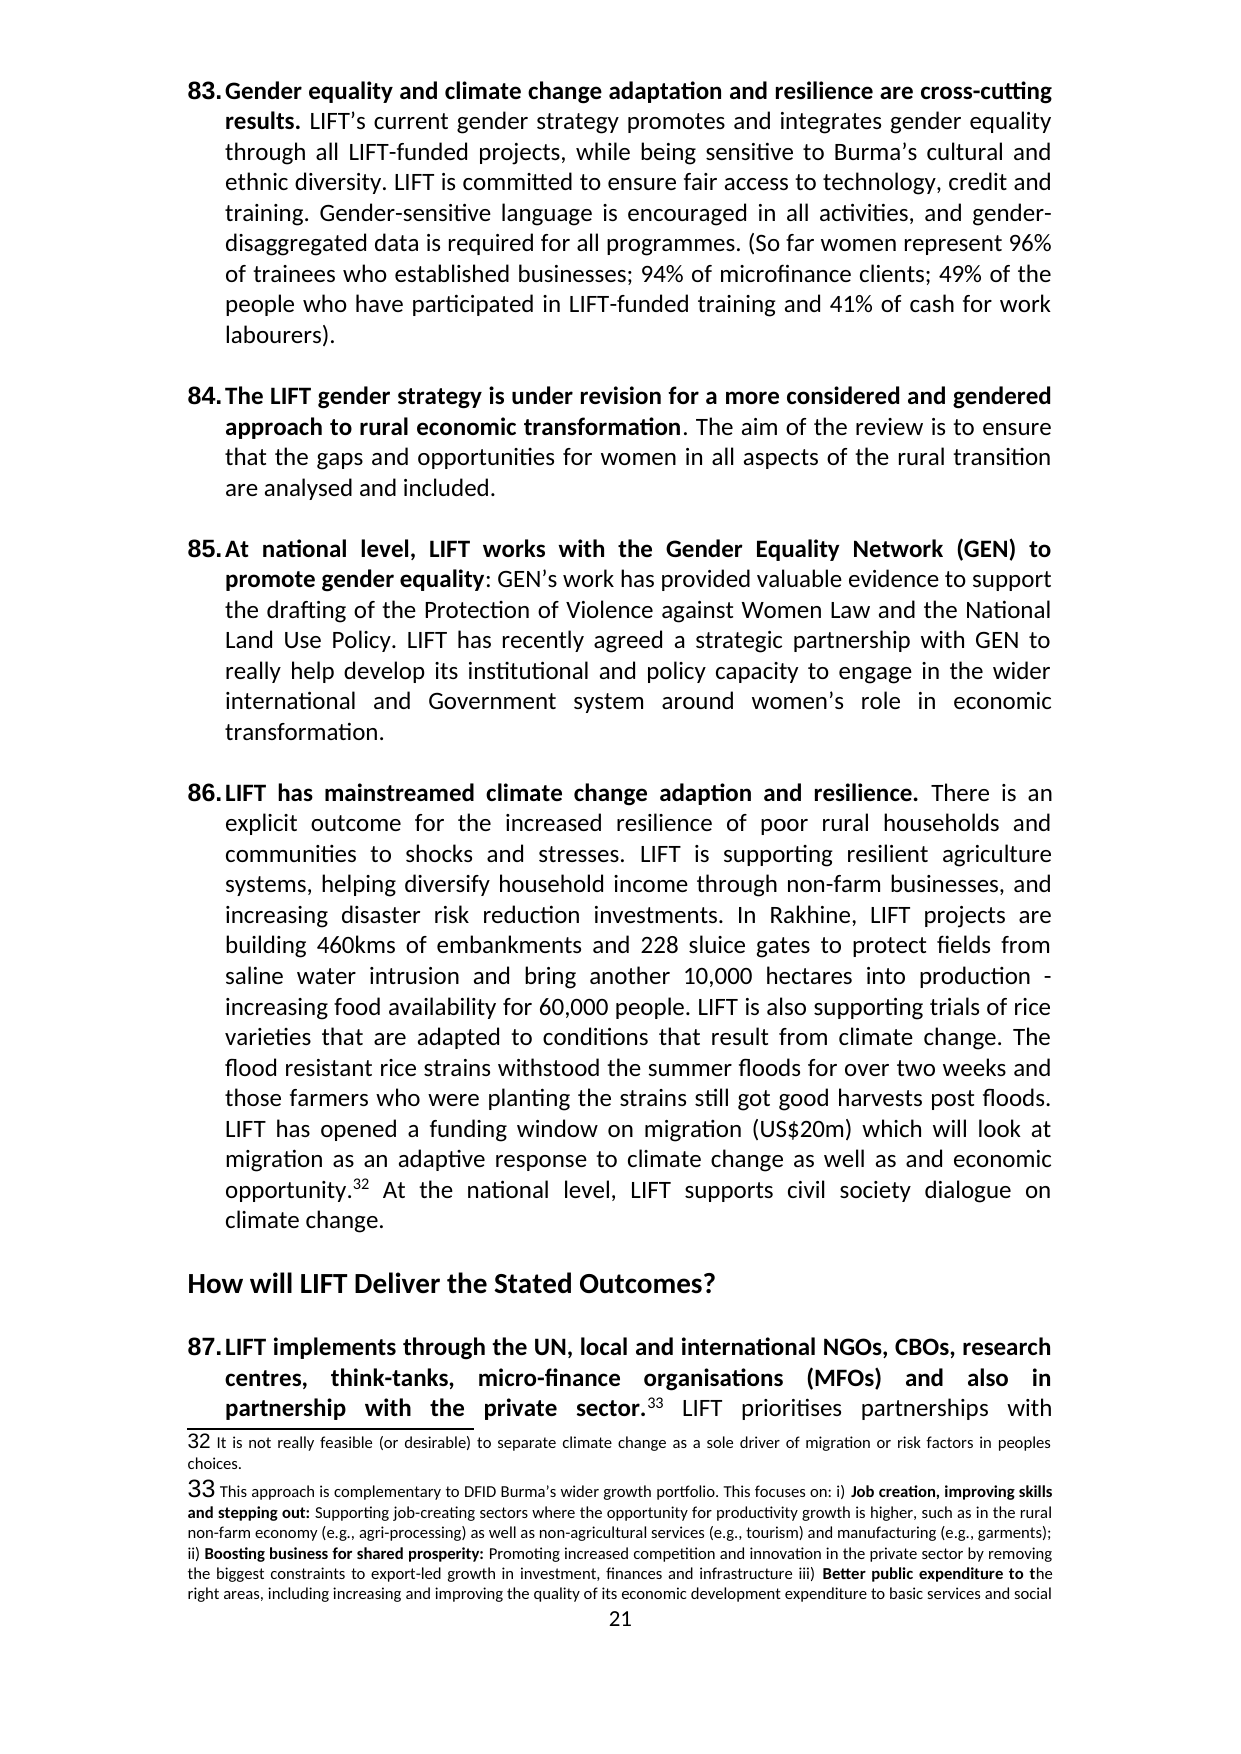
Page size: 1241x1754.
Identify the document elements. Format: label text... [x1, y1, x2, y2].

list It is not really feasible (or desirable) to separate climate change as a sole driver of migration or risk factors in peoples choices. [187, 1429, 1053, 1474]
list Gender equality and climate change adaptation and resilience are cross-cutting results. LIFT’s current gender strategy promotes and integrates gender equality through all LIFT-funded projects, while being sensitive to Burma’s cultural and ethnic diversity. LIFT is committed to ensure fair access to technology, credit and training. Gender-sensitive language is encouraged in all activities, and gender-disaggregated data is required for all programmes. (So far women represent 96% of trainees who established businesses; 94% of microfinance clients; 49% of the people who have participated in LIFT-funded training and 41% of cash for work labourers). [187, 75, 1053, 350]
list This approach is complementary to DFID Burma’s wider growth portfolio. This focuses on: i) Job creation, improving skills and stepping out: Supporting job-creating sectors where the opportunity for productivity growth is higher, such as in the rural non-farm economy (e.g., agri-processing) as well as non-agricultural services (e.g., tourism) and manufacturing (e.g., garments); ii) Boosting business for shared prosperity: Promoting increased competition and innovation in the private sector by removing the biggest constraints to export-led growth in investment, finances and infrastructure iii) Better public expenditure to the right areas, including increasing and improving the quality of its economic development expenditure to basic services and social [187, 1474, 1053, 1604]
list LIFT implements through the UN, local and international NGOs, CBOs, research centres, think-tanks, micro-finance organisations (MFOs) and also in partnership with the private sector. LIFT prioritises partnerships with [187, 1331, 1053, 1423]
list How will LIFT Deliver the Stated Outcomes? [187, 1265, 1053, 1301]
list At national level, LIFT works with the Gender Equality Network (GEN) to promote gender equality: GEN’s work has provided valuable evidence to support the drafting of the Protection of Violence against Women Law and the National Land Use Policy. LIFT has recently agreed a strategic partnership with GEN to really help develop its institutional and policy capacity to engage in the wider international and Government system around women’s role in economic transformation. [187, 533, 1053, 746]
list LIFT has mainstreamed climate change adaption and resilience. There is an explicit outcome for the increased resilience of poor rural households and communities to shocks and stresses. LIFT is supporting resilient agriculture systems, helping diversify household income through non-farm businesses, and increasing disaster risk reduction investments. In Rakhine, LIFT projects are building 460kms of embankments and 228 sluice gates to protect fields from saline water intrusion and bring another 10,000 hectares into production - increasing food availability for 60,000 people. LIFT is also supporting trials of rice varieties that are adapted to conditions that result from climate change. The flood resistant rice strains withstood the summer floods for over two weeks and those farmers who were planting the strains still got good harvests post floods. LIFT has opened a funding window on migration (US$20m) which will look at migration as an adaptive response to climate change as well as and economic opportunity. At the national level, LIFT supports civil society dialogue on climate change. [187, 777, 1053, 1235]
list The LIFT gender strategy is under revision for a more considered and gendered approach to rural economic transformation. The aim of the review is to ensure that the gaps and opportunities for women in all aspects of the rural transition are analysed and included. [187, 380, 1053, 502]
